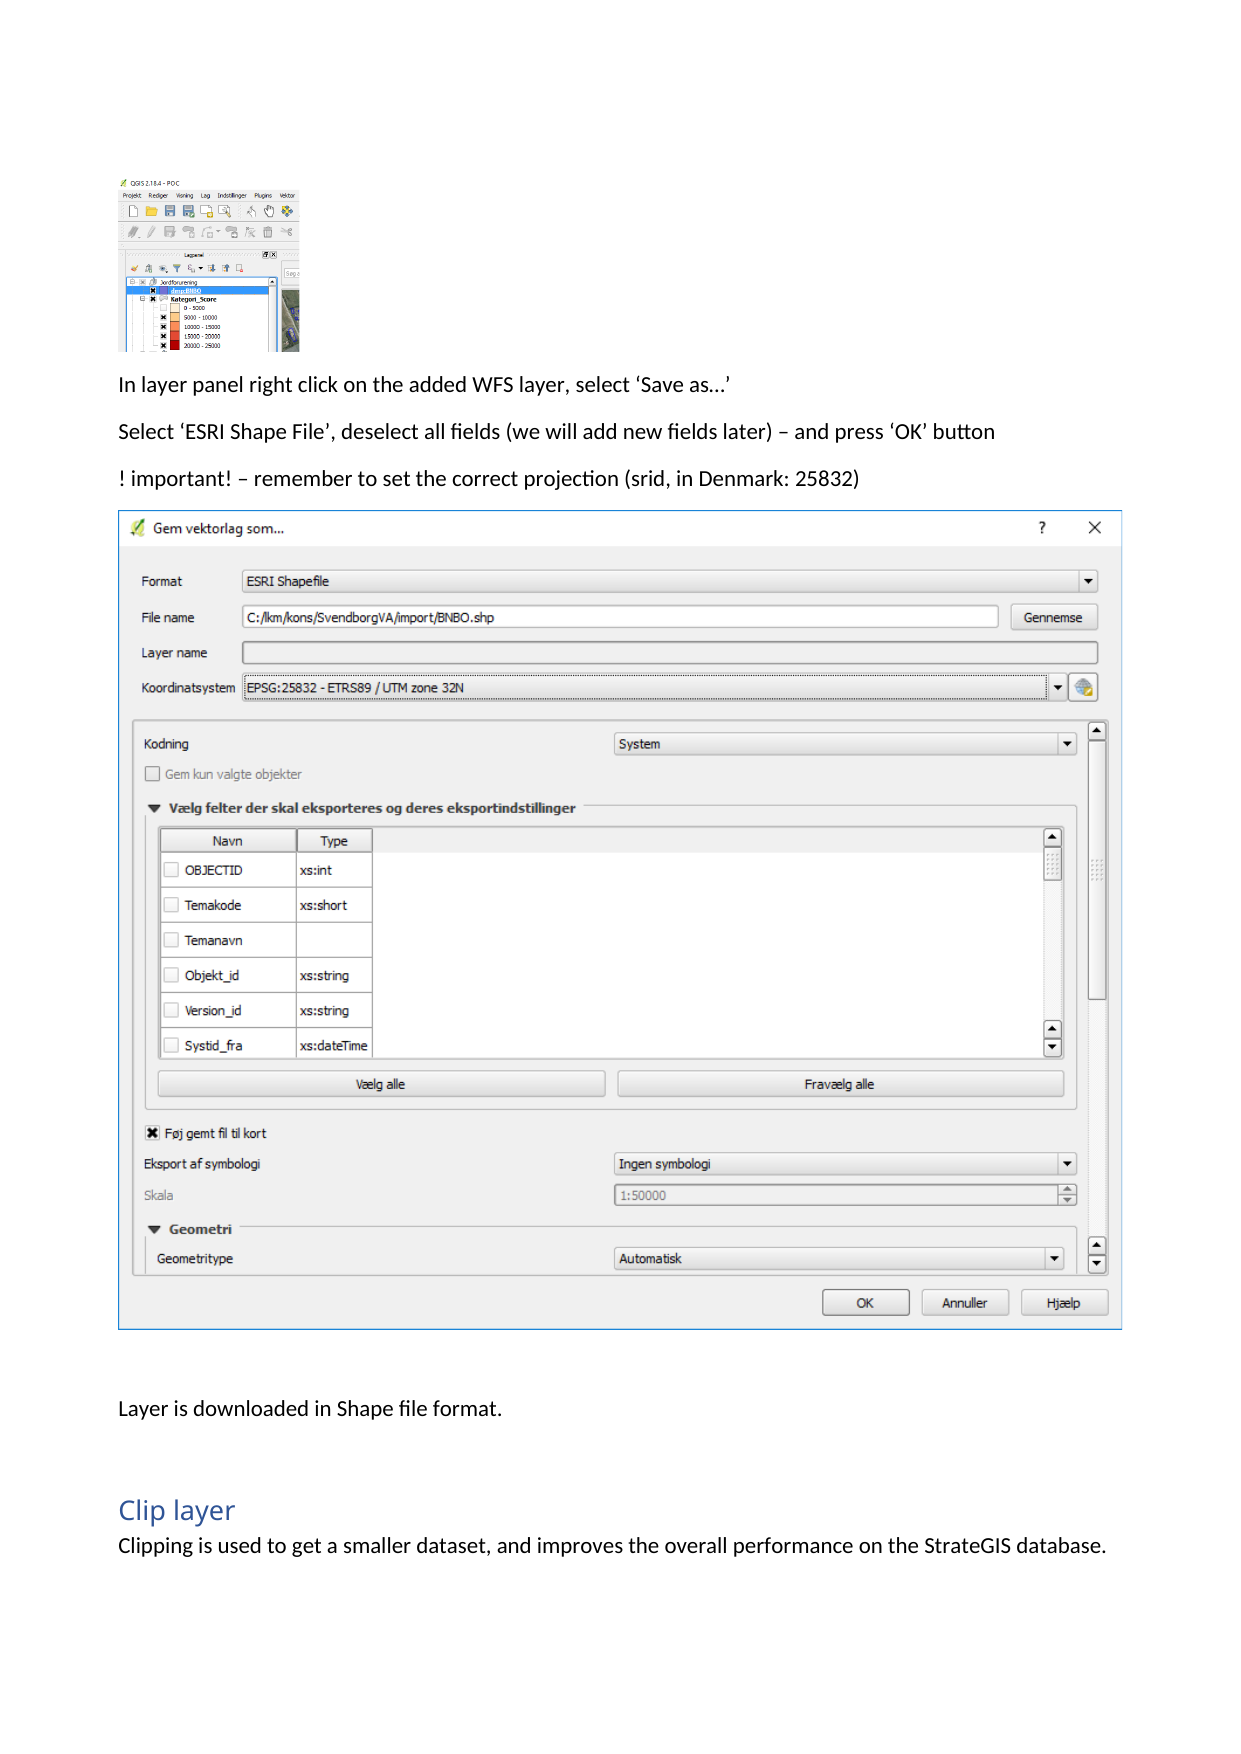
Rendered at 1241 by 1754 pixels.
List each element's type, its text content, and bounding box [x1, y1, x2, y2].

text ! important! – remember to set the correct projection (srid, in Denmark: 25832) [118, 464, 1122, 492]
subtitle Clip layer [118, 1492, 1122, 1529]
text Clipping is used to get a smaller dataset, and improves the overall performance on the StrateGIS database. [118, 1531, 1122, 1559]
text Select ‘ESRI Shape File’, deselect all fields (we will add new fields later) – and press ‘OK’ button [118, 417, 1122, 445]
text In layer panel right click on the added WFS layer, select ‘Save as…’ [118, 371, 1122, 398]
text Layer is downloaded in Shape file format. [118, 1394, 1122, 1423]
